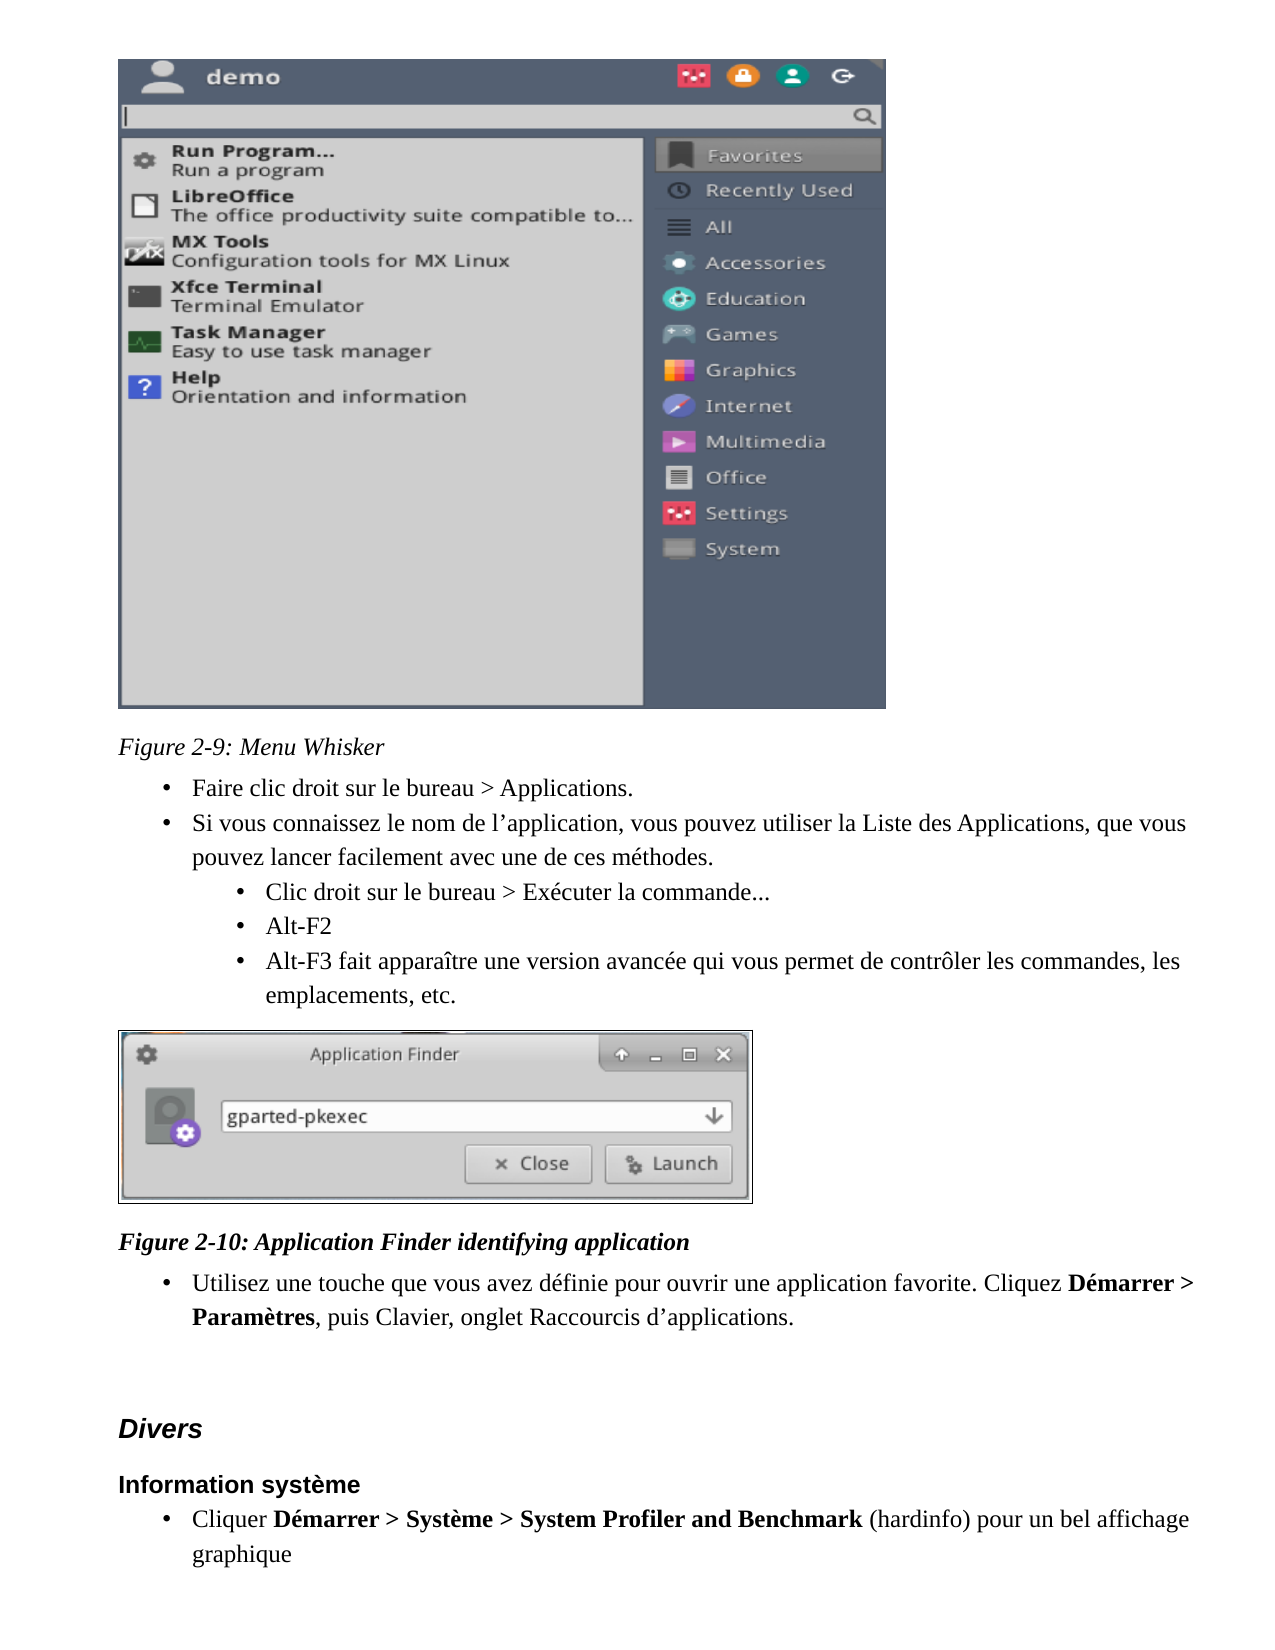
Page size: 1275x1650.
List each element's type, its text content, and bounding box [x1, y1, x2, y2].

picture [118, 59, 886, 709]
list Alt-F3 fait apparaître une version avancée qui vous permet de contrôler les commandes, les emplacements, etc. [236, 946, 1216, 1009]
list Si vous connaissez le nom de l’application, vous pouvez utiliser la Liste des Applications, que vous pouvez lancer facilement avec une de ces méthodes. [162, 808, 1216, 871]
list Alt-F2 [236, 911, 1216, 940]
text Figure 2-9: Menu Whisker [118, 732, 1216, 761]
subtitle Information système [118, 1470, 1216, 1498]
list Cliquer Démarrer > Système > System Profiler and Benchmark (hardinfo) pour un bel affichage graphique [162, 1504, 1216, 1568]
list Faire clic droit sur le bureau > Applications. [162, 773, 1216, 802]
list Utilisez une touche que vous avez définie pour ouvrir une application favorite. Cliquez Démarrer > Paramètres, puis Clavier, onglet Raccourcis d’applications. [162, 1268, 1216, 1331]
picture [121, 1032, 750, 1200]
subtitle Divers [118, 1413, 1216, 1445]
text Figure 2-10: Application Finder identifying application [118, 1227, 1216, 1255]
list Clic droit sur le bureau > Exécuter la commande... [236, 877, 1216, 906]
